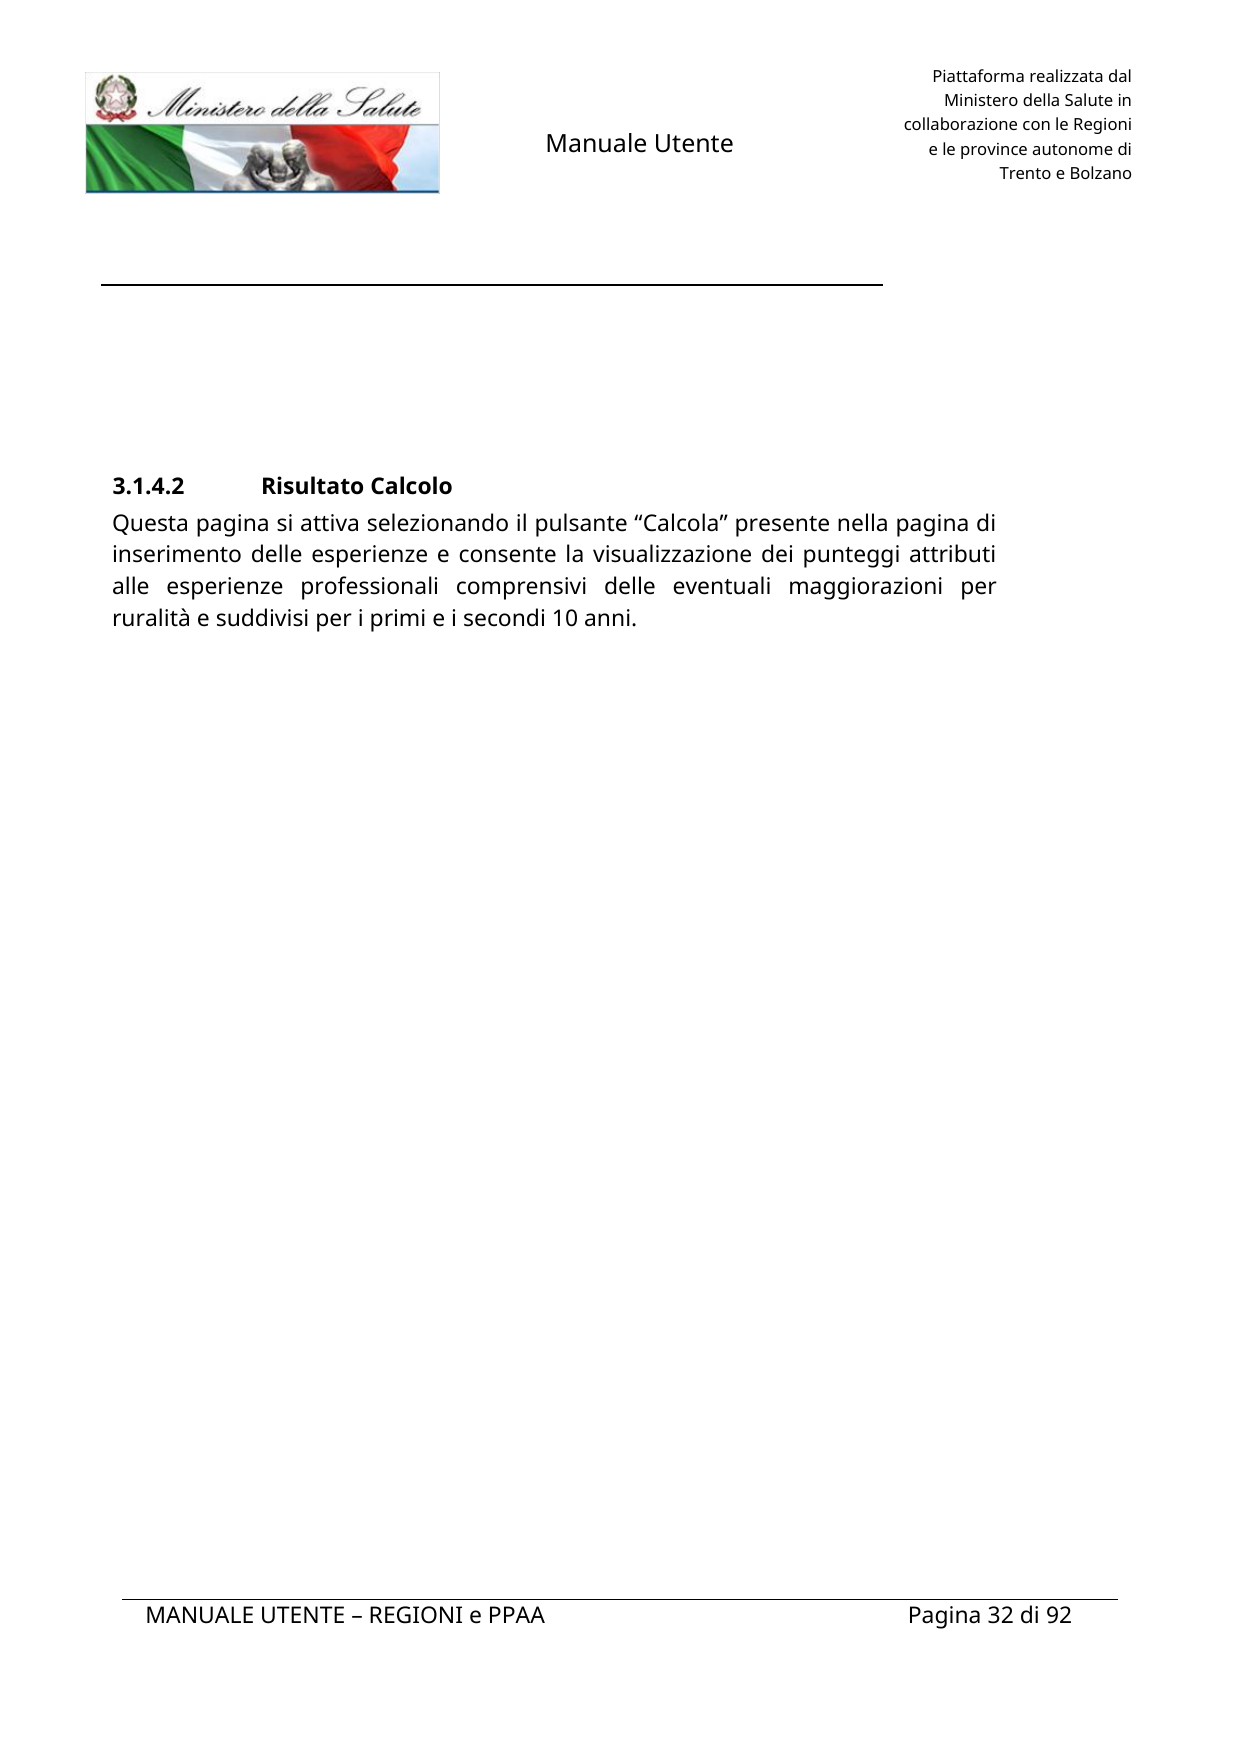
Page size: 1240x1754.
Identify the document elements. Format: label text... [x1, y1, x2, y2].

subtitle 3.1.4.2 Risultato Calcolo [112, 470, 1078, 501]
text Questa pagina si attiva selezionando il pulsante “Calcola” presente nella pagina di inserimento delle esperienze e consente la visualizzazione dei punteggi attributi alle esperienze professionali comprensivi delle eventuali maggiorazioni per ruralità e suddivisi per i primi e i secondi 10 anni. [112, 506, 997, 633]
